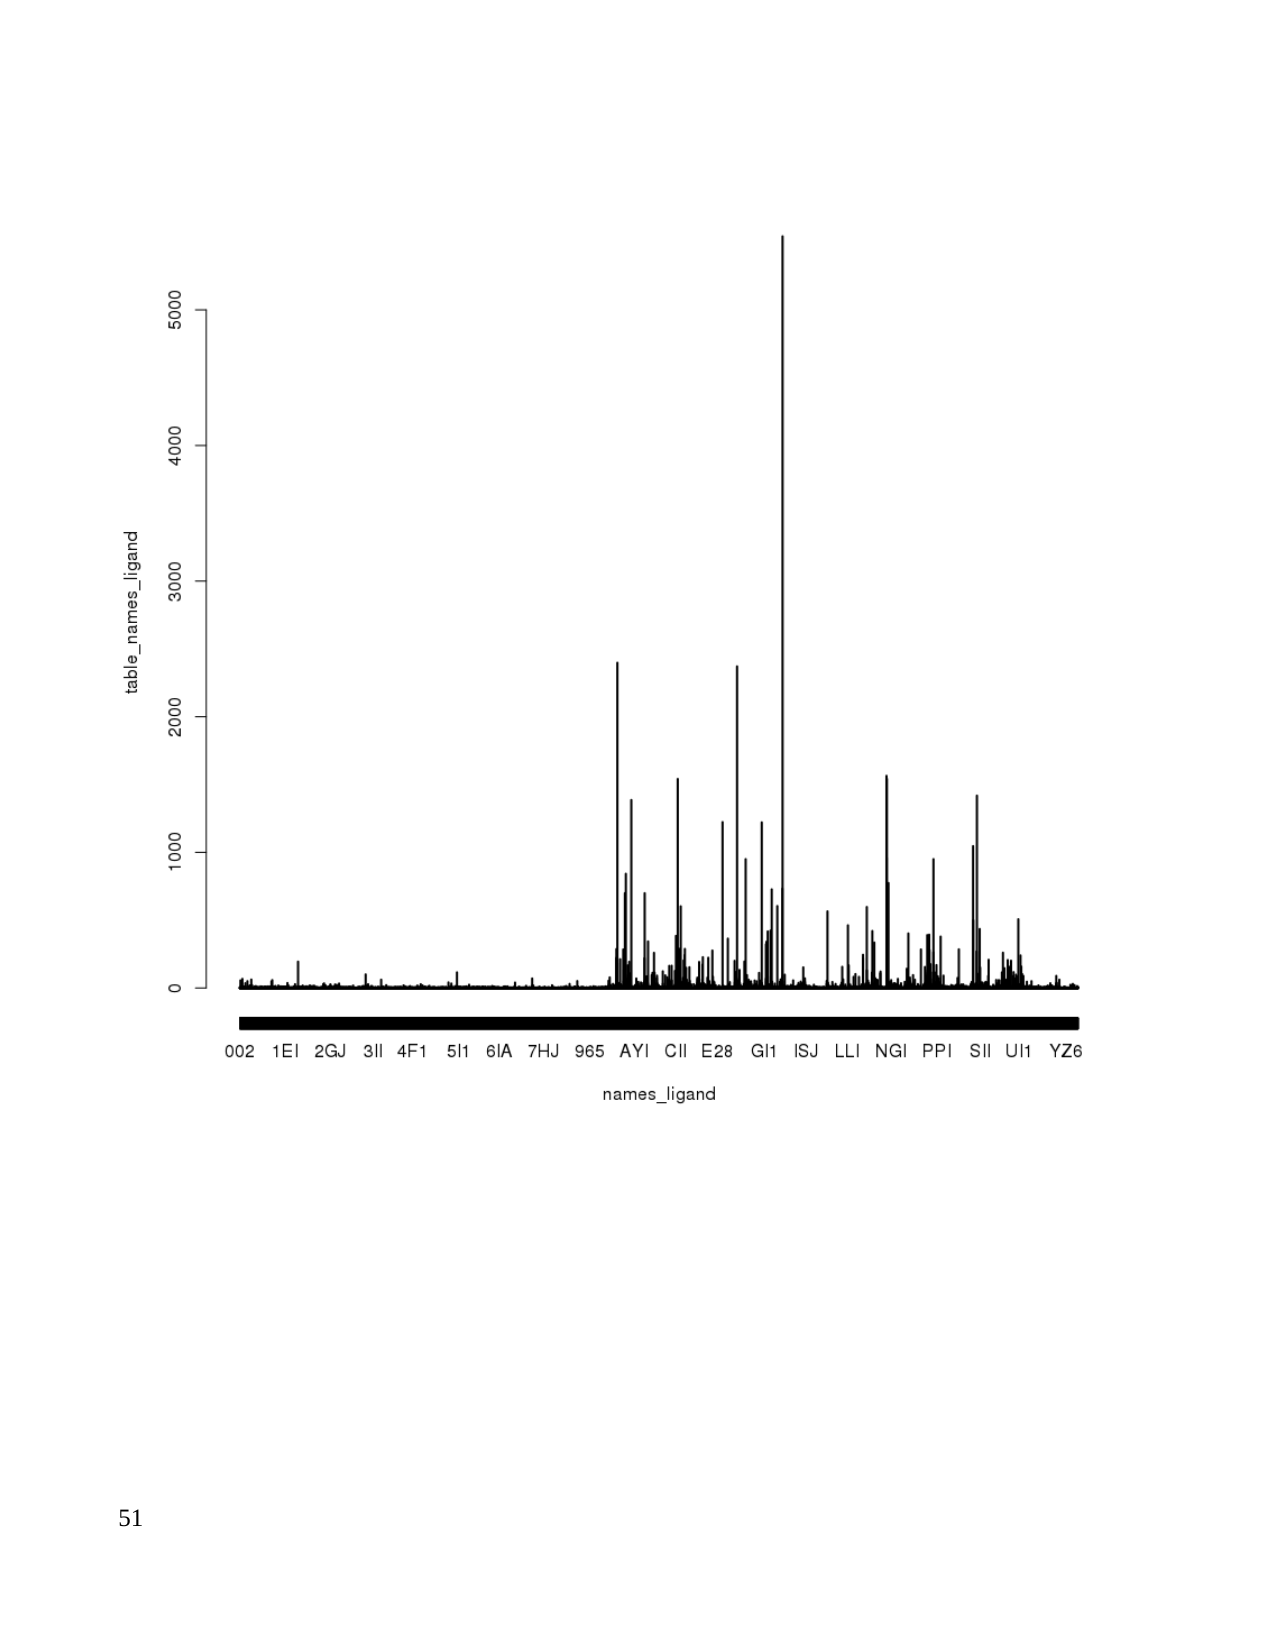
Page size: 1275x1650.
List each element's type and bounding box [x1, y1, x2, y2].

picture [118, 118, 1157, 1128]
